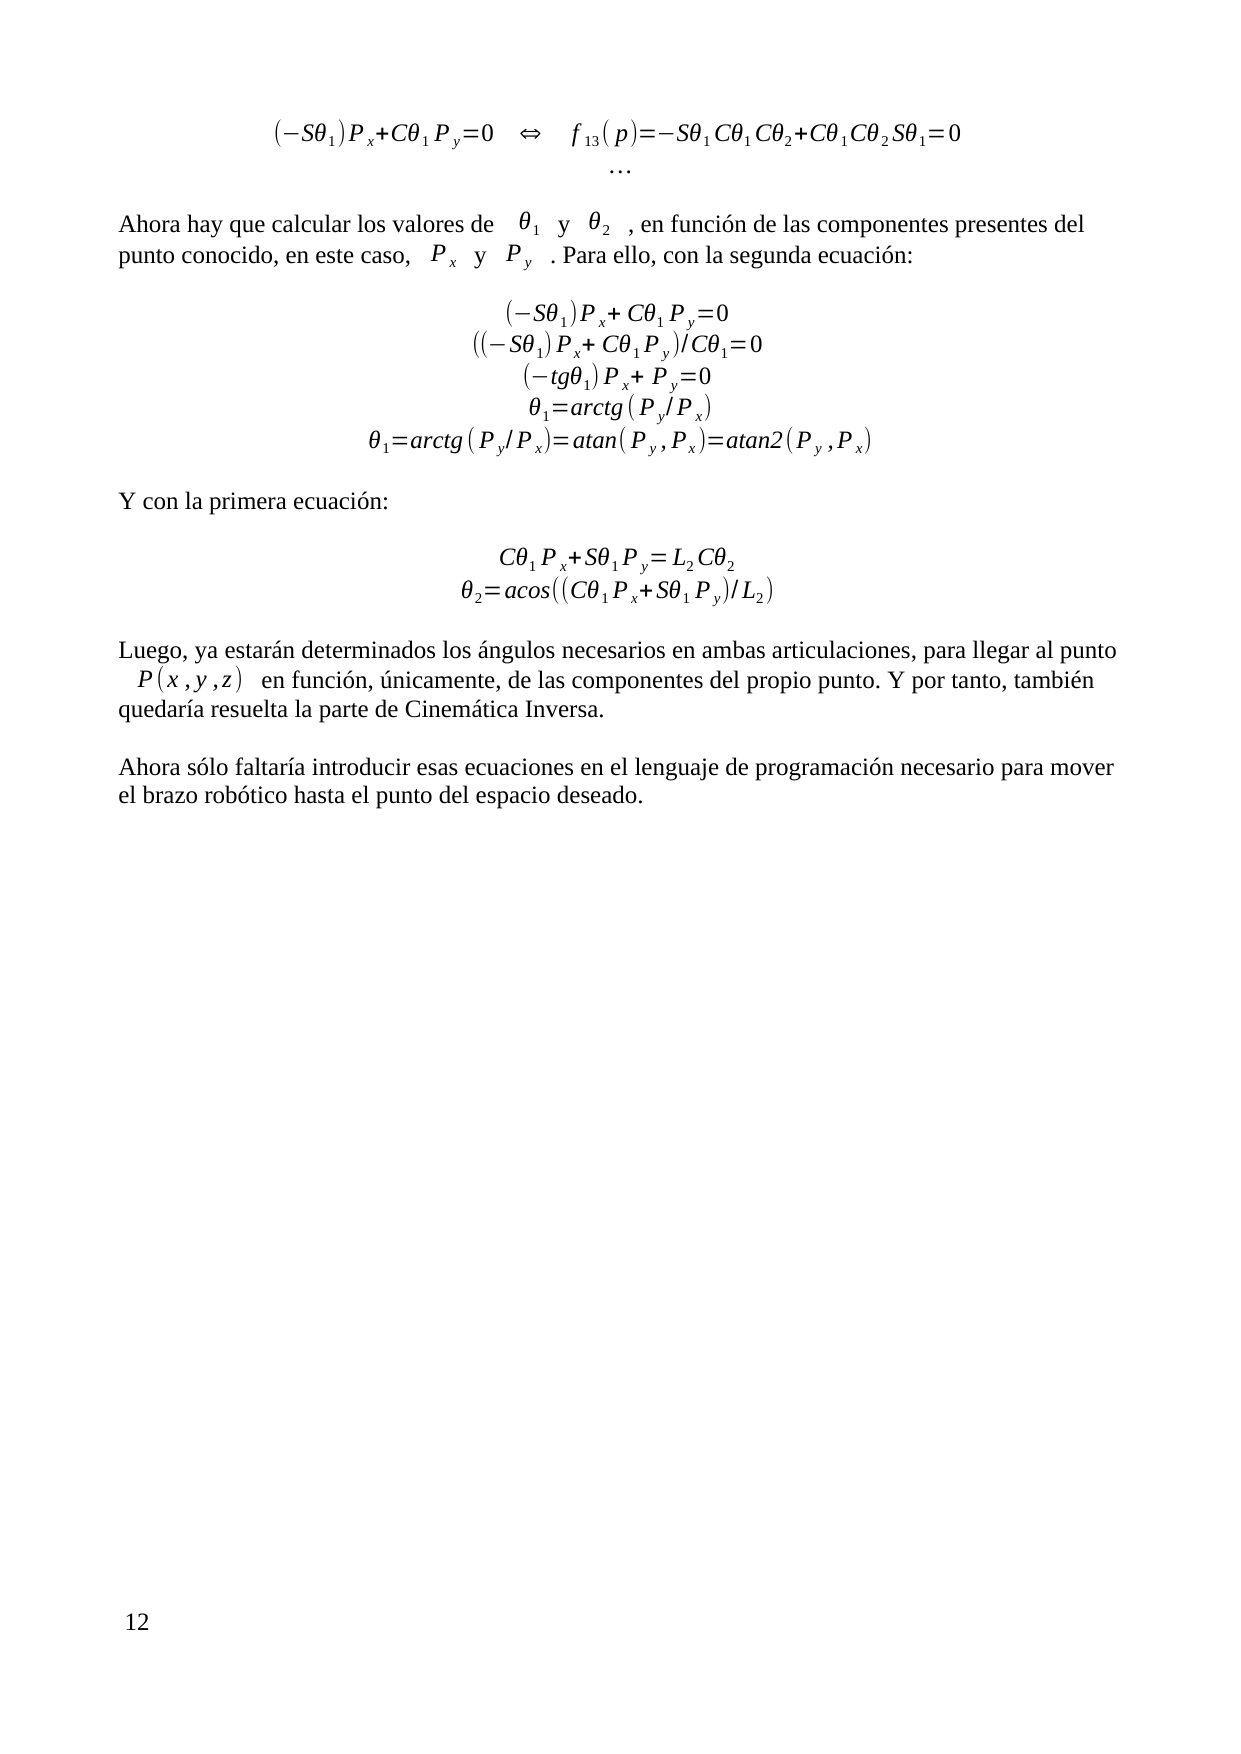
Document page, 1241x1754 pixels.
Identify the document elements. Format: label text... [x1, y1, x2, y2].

text Ahora sólo faltaría introducir esas ecuaciones en el lenguaje de programación necesario para mover el brazo robótico hasta el punto del espacio deseado. [118, 752, 1122, 809]
text … [118, 150, 1122, 179]
text Y con la primera ecuación: [118, 486, 1122, 514]
text Luego, ya estarán determinados los ángulos necesarios en ambas articulaciones, para llegar al puntoen función, únicamente, de las componentes del propio punto. Y por tanto, también quedaría resuelta la parte de Cinemática Inversa. [118, 636, 1122, 723]
text Ahora hay que calcular los valores de y, en función de las componentes presentes del punto conocido, en este caso,y. Para ello, con la segunda ecuación: [118, 208, 1122, 271]
